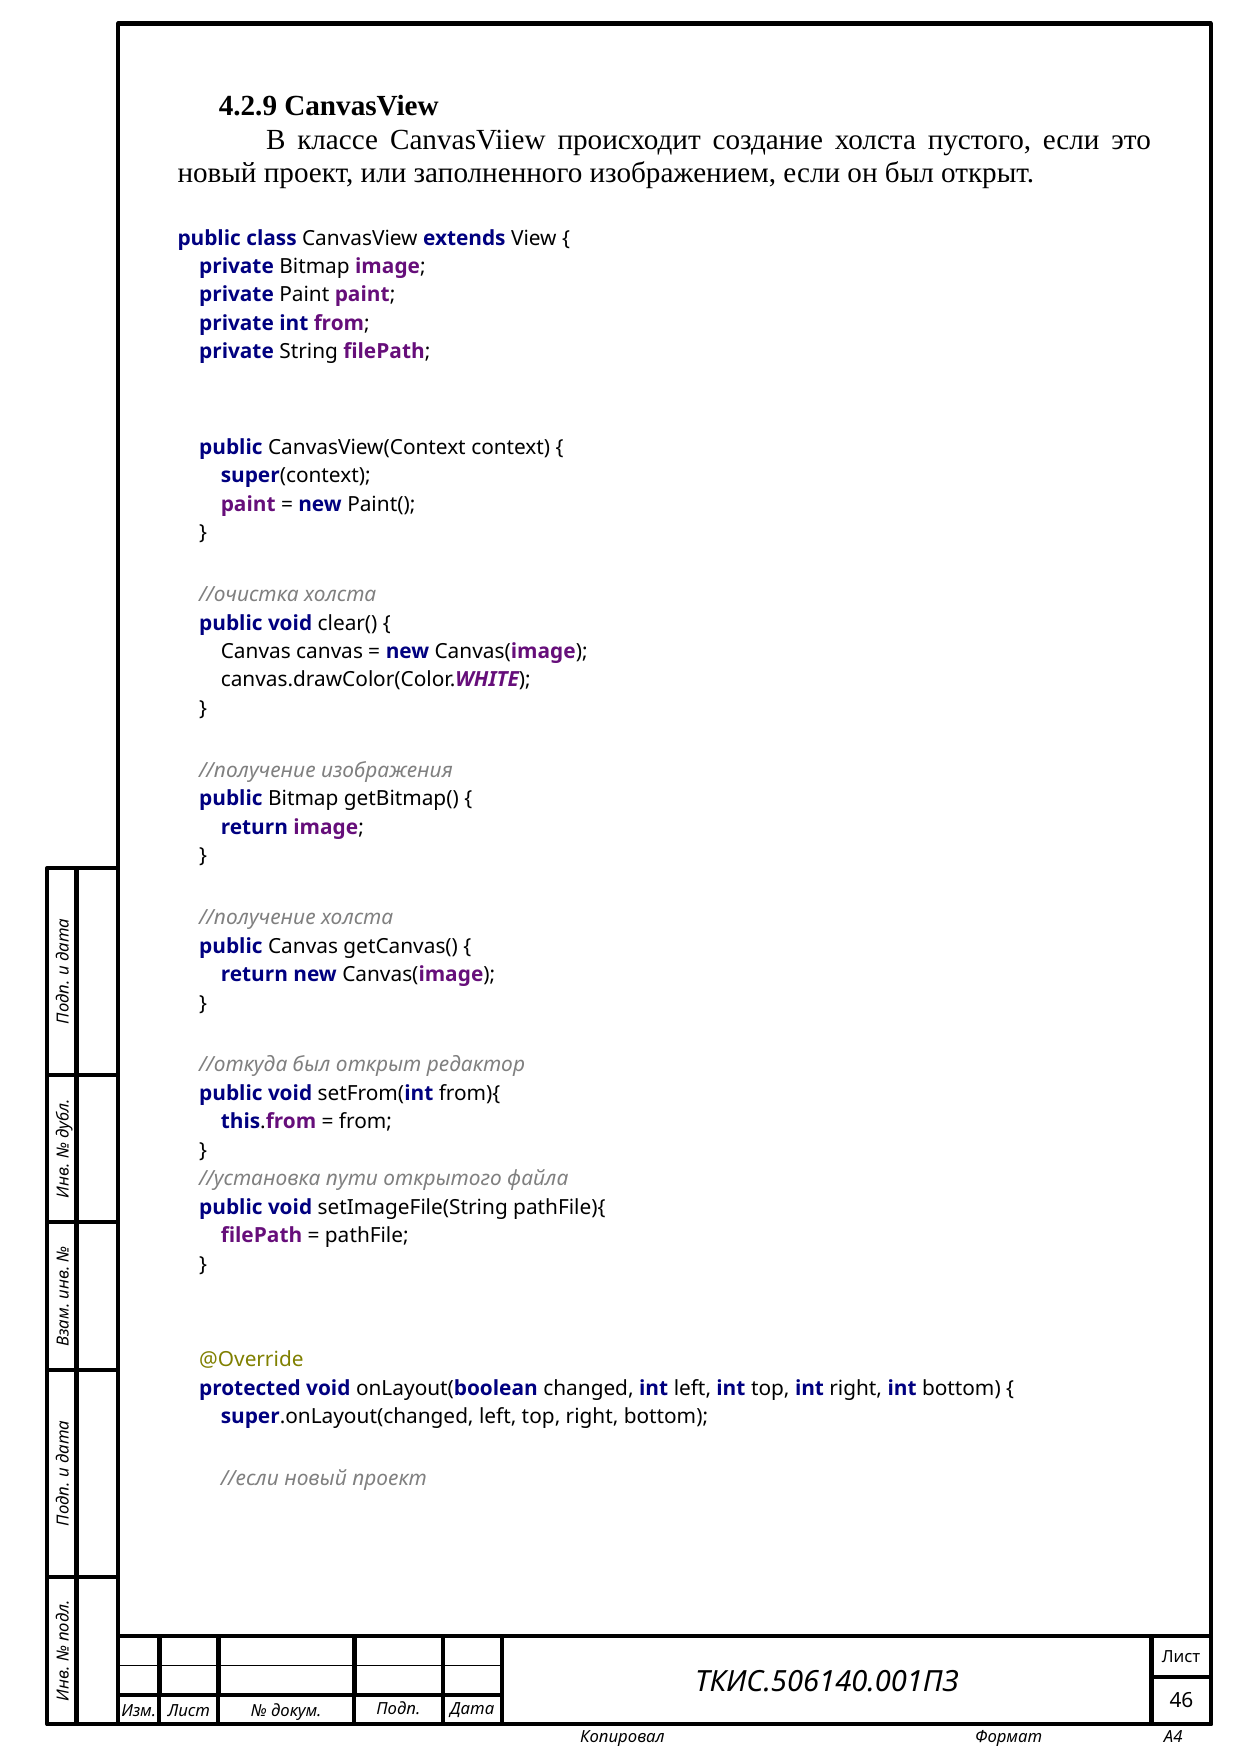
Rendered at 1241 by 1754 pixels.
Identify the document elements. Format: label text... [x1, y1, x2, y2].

text В классе CanvasViiew происходит создание холста пустого, если это новый проект, или заполненного изображением, если он был открыт. [177, 122, 1152, 189]
subtitle CanvasView [218, 88, 1152, 122]
